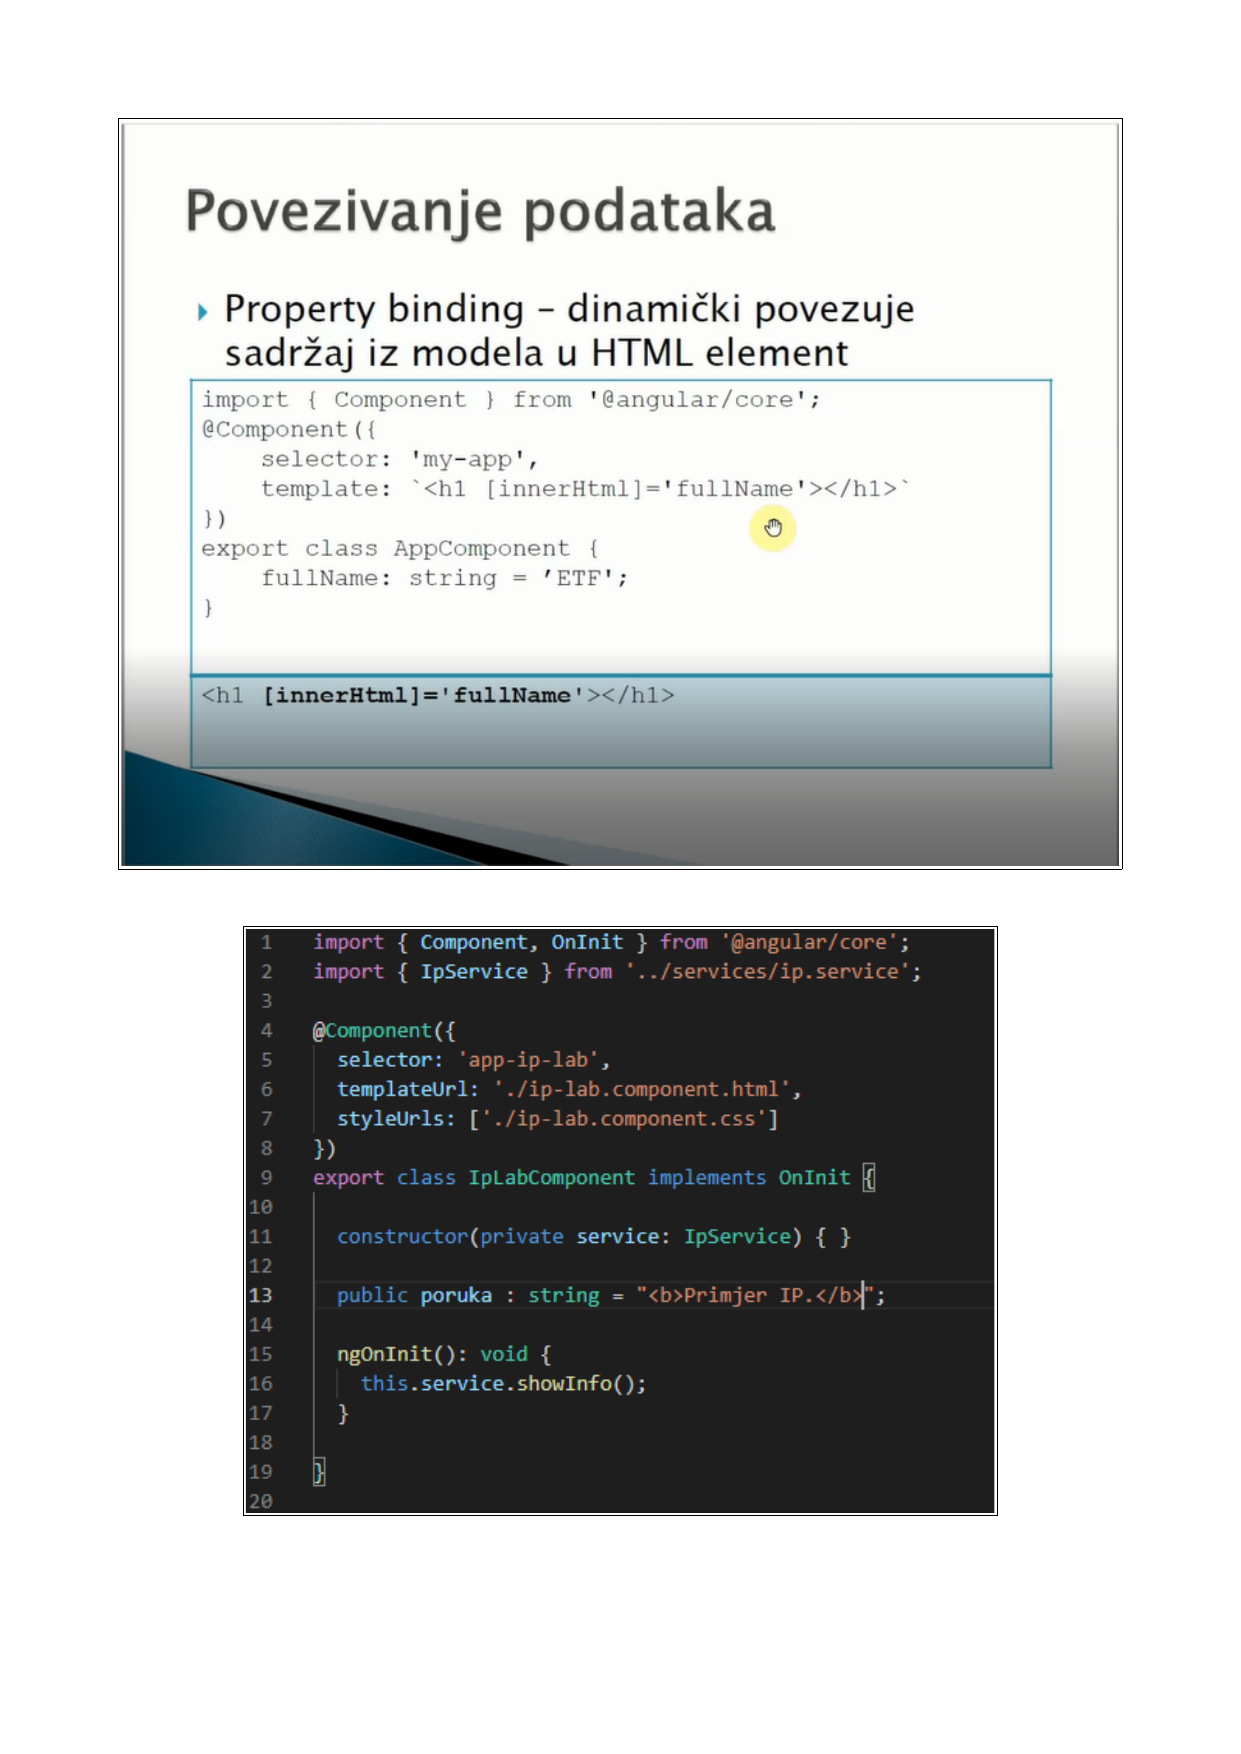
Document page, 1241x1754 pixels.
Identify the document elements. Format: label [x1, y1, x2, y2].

picture [245, 929, 995, 1513]
picture [121, 121, 1119, 866]
